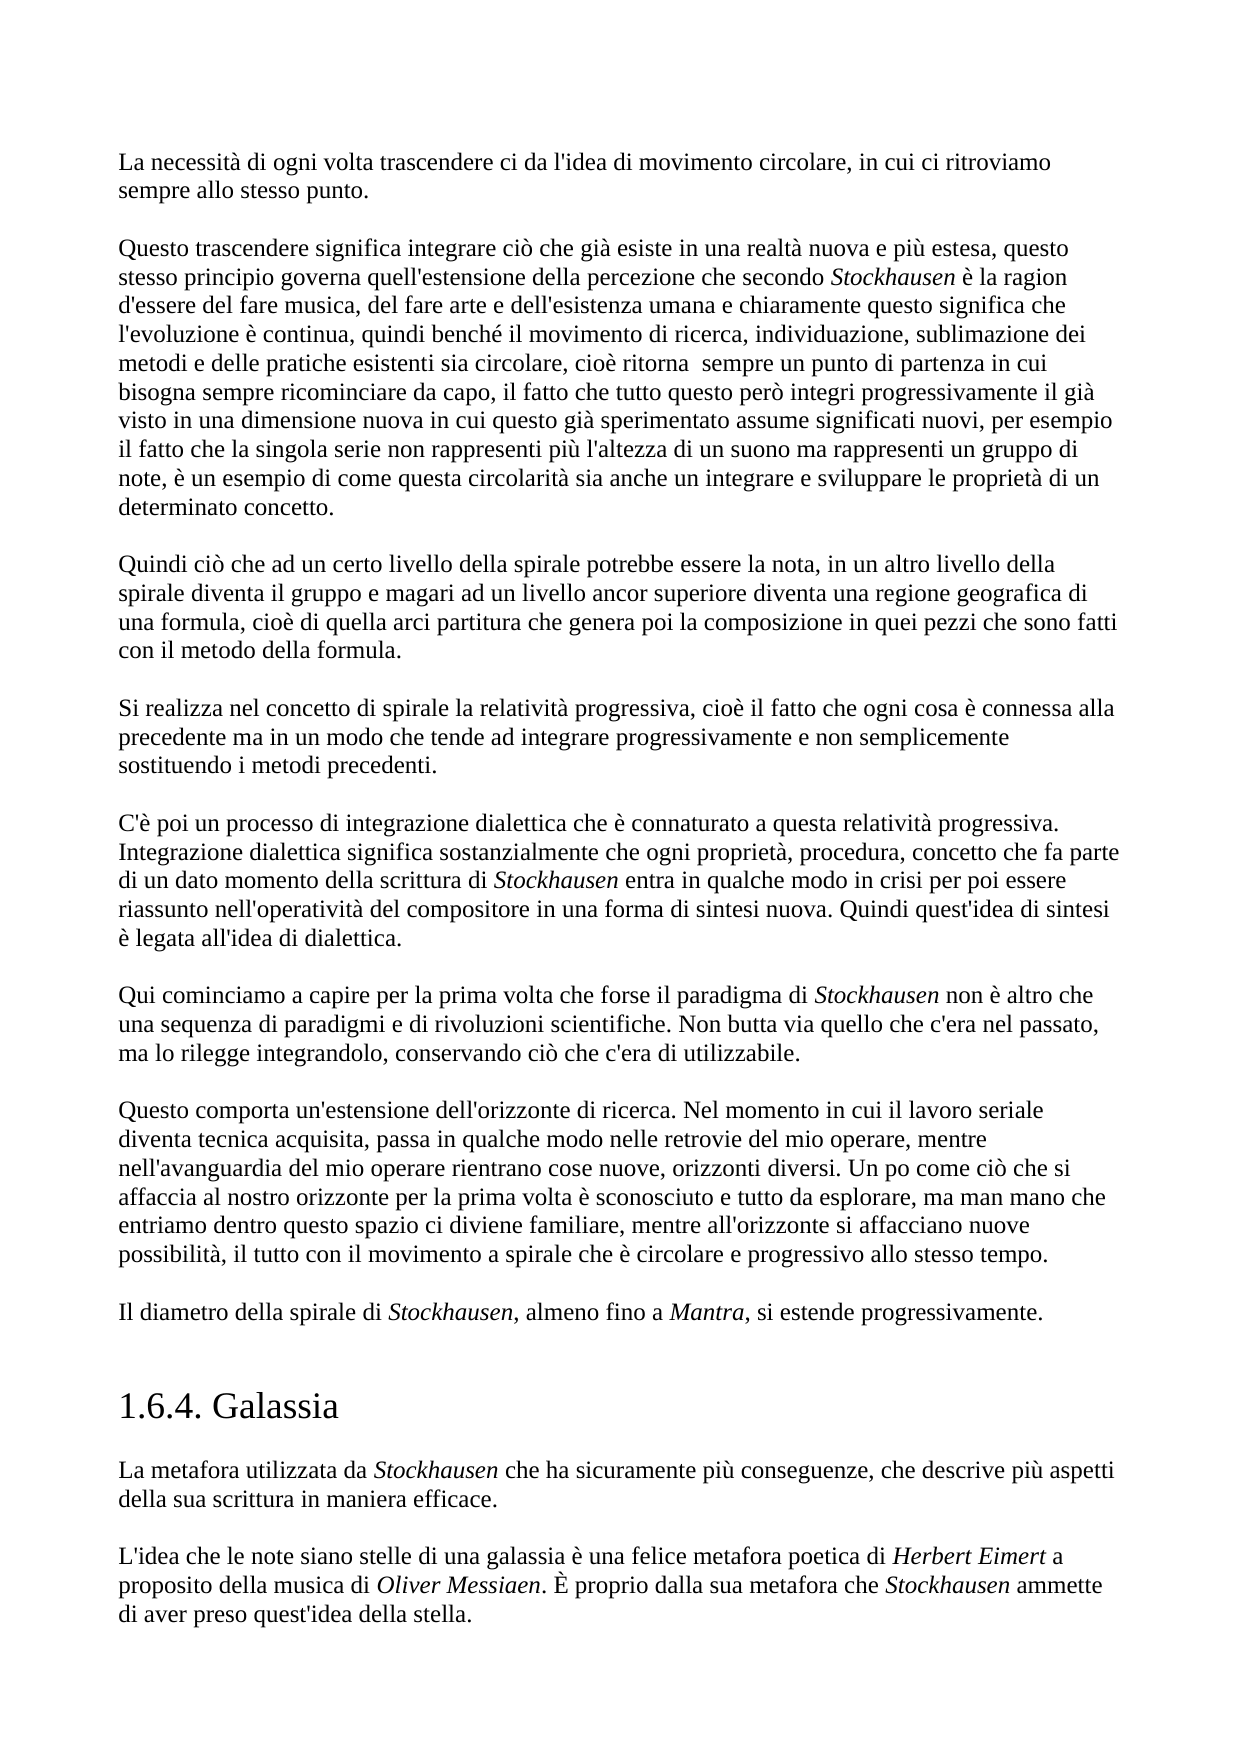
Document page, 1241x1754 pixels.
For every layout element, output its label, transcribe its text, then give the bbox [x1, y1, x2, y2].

text La necessità di ogni volta trascendere ci da l'idea di movimento circolare, in cui ci ritroviamo sempre allo stesso punto. Questo trascendere significa integrare ciò che già esiste in una realtà nuova e più estesa, questo stesso principio governa quell'estensione della percezione che secondo Stockhausen è la ragion d'essere del fare musica, del fare arte e dell'esistenza umana e chiaramente questo significa che l'evoluzione è continua, quindi benché il movimento di ricerca, individuazione, sublimazione dei metodi e delle pratiche esistenti sia circolare, cioè ritorna sempre un punto di partenza in cui bisogna sempre ricominciare da capo, il fatto che tutto questo però integri progressivamente il già visto in una dimensione nuova in cui questo già sperimentato assume significati nuovi, per esempio il fatto che la singola serie non rappresenti più l'altezza di un suono ma rappresenti un gruppo di note, è un esempio di come questa circolarità sia anche un integrare e sviluppare le proprietà di un determinato concetto. Quindi ciò che ad un certo livello della spirale potrebbe essere la nota, in un altro livello della spirale diventa il gruppo e magari ad un livello ancor superiore diventa una regione geografica di una formula, cioè di quella arci partitura che genera poi la composizione in quei pezzi che sono fatti con il metodo della formula. Si realizza nel concetto di spirale la relatività progressiva, cioè il fatto che ogni cosa è connessa alla precedente ma in un modo che tende ad integrare progressivamente e non semplicemente sostituendo i metodi precedenti. C'è poi un processo di integrazione dialettica che è connaturato a questa relatività progressiva. Integrazione dialettica significa sostanzialmente che ogni proprietà, procedura, concetto che fa parte di un dato momento della scrittura di Stockhausen entra in qualche modo in crisi per poi essere riassunto nell'operatività del compositore in una forma di sintesi nuova. Quindi quest'idea di sintesi è legata all'idea di dialettica. Qui cominciamo a capire per la prima volta che forse il paradigma di Stockhausen non è altro che una sequenza di paradigmi e di rivoluzioni scientifiche. Non butta via quello che c'era nel passato, ma lo rilegge integrandolo, conservando ciò che c'era di utilizzabile. [118, 118, 1122, 1067]
text 1.6.4. Galassia La metafora utilizzata da Stockhausen che ha sicuramente più conseguenze, che descrive più aspetti della sua scrittura in maniera efficace. L'idea che le note siano stelle di una galassia è una felice metafora poetica di Herbert Eimert a proposito della musica di Oliver Messiaen. È proprio dalla sua metafora che Stockhausen ammette di aver preso quest'idea della stella. [118, 1383, 1122, 1627]
text Questo comporta un'estensione dell'orizzonte di ricerca. Nel momento in cui il lavoro seriale diventa tecnica acquisita, passa in qualche modo nelle retrovie del mio operare, mentre nell'avanguardia del mio operare rientrano cose nuove, orizzonti diversi. Un po come ciò che si affaccia al nostro orizzonte per la prima volta è sconosciuto e tutto da esplorare, ma man mano che entriamo dentro questo spazio ci diviene familiare, mentre all'orizzonte si affacciano nuove possibilità, il tutto con il movimento a spirale che è circolare e progressivo allo stesso tempo. Il diametro della spirale di Stockhausen, almeno fino a Mantra, si estende progressivamente. [118, 1067, 1122, 1326]
